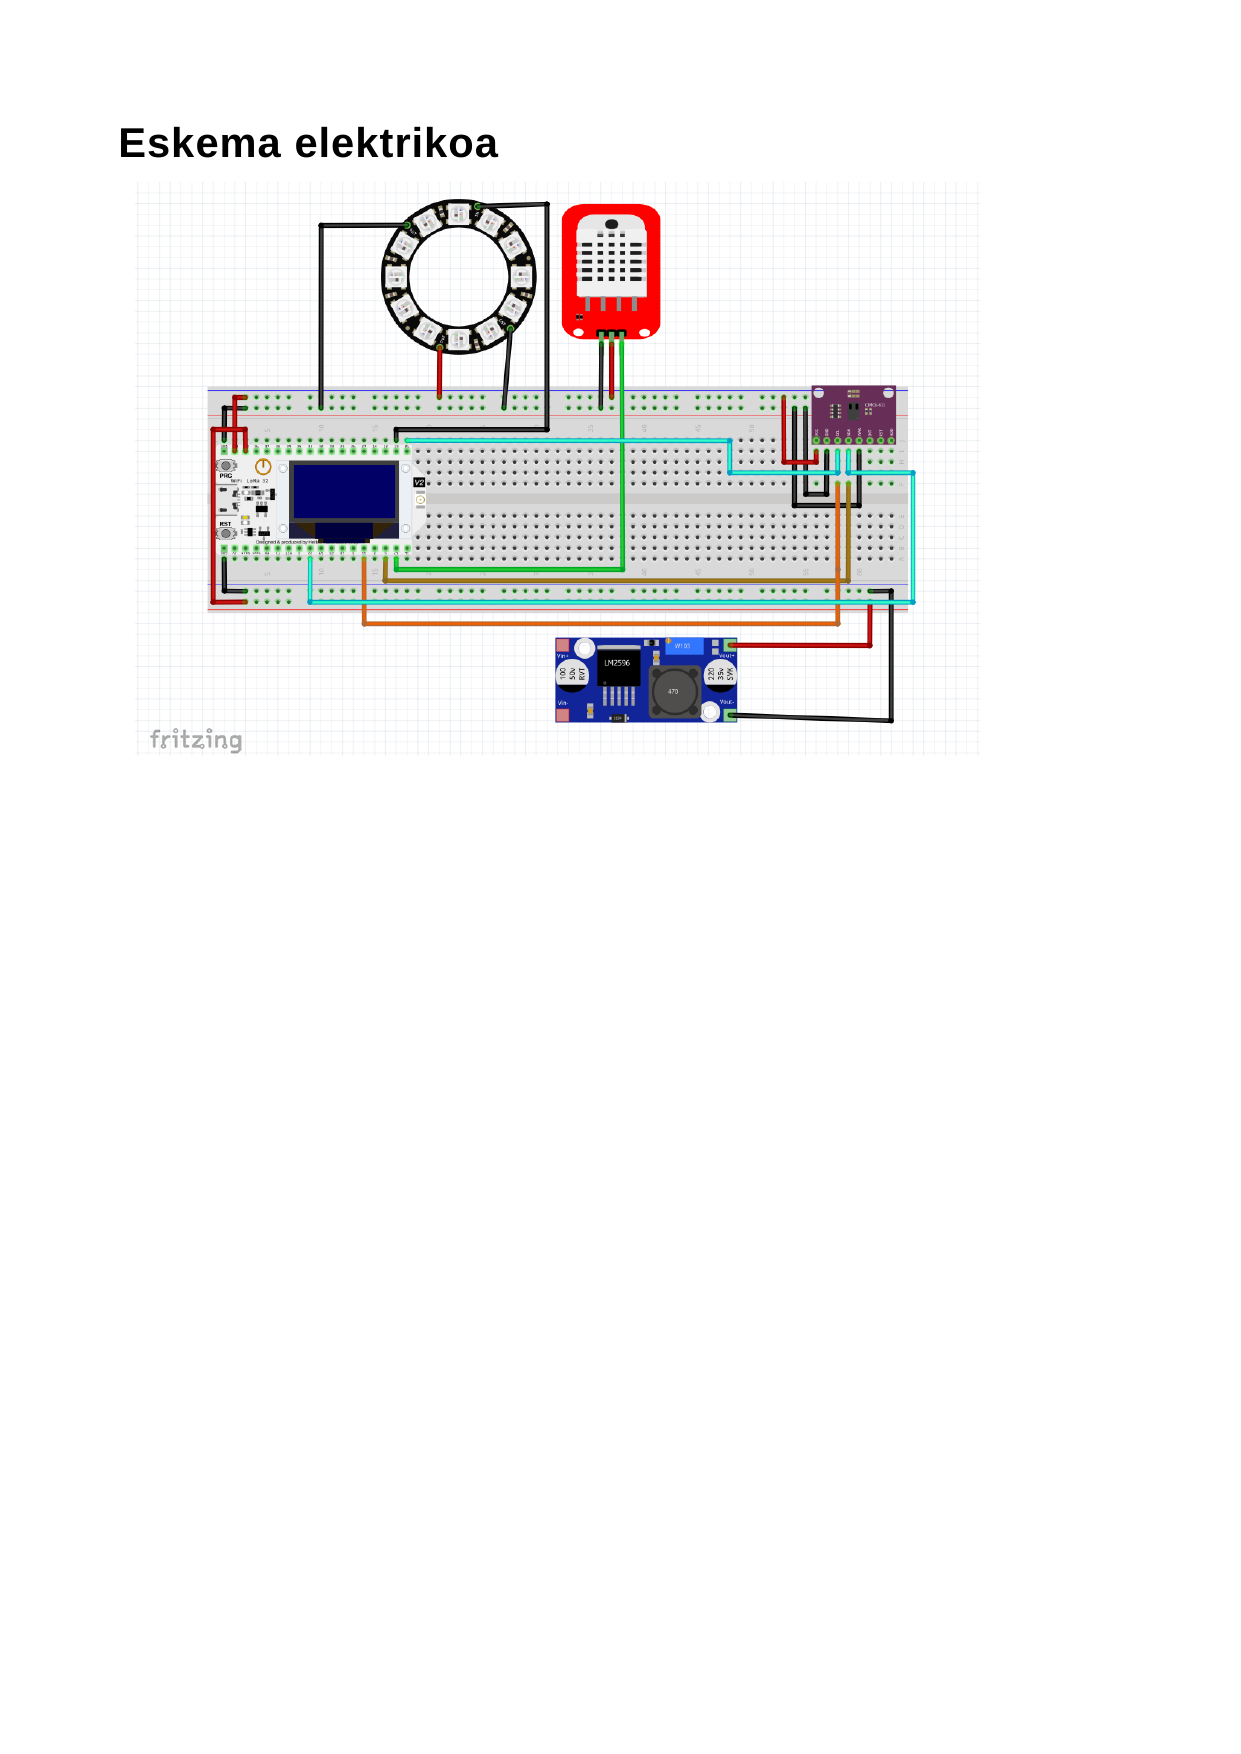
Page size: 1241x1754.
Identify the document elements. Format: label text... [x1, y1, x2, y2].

picture [134, 182, 981, 756]
subtitle Eskema elektrikoa [118, 118, 1122, 166]
